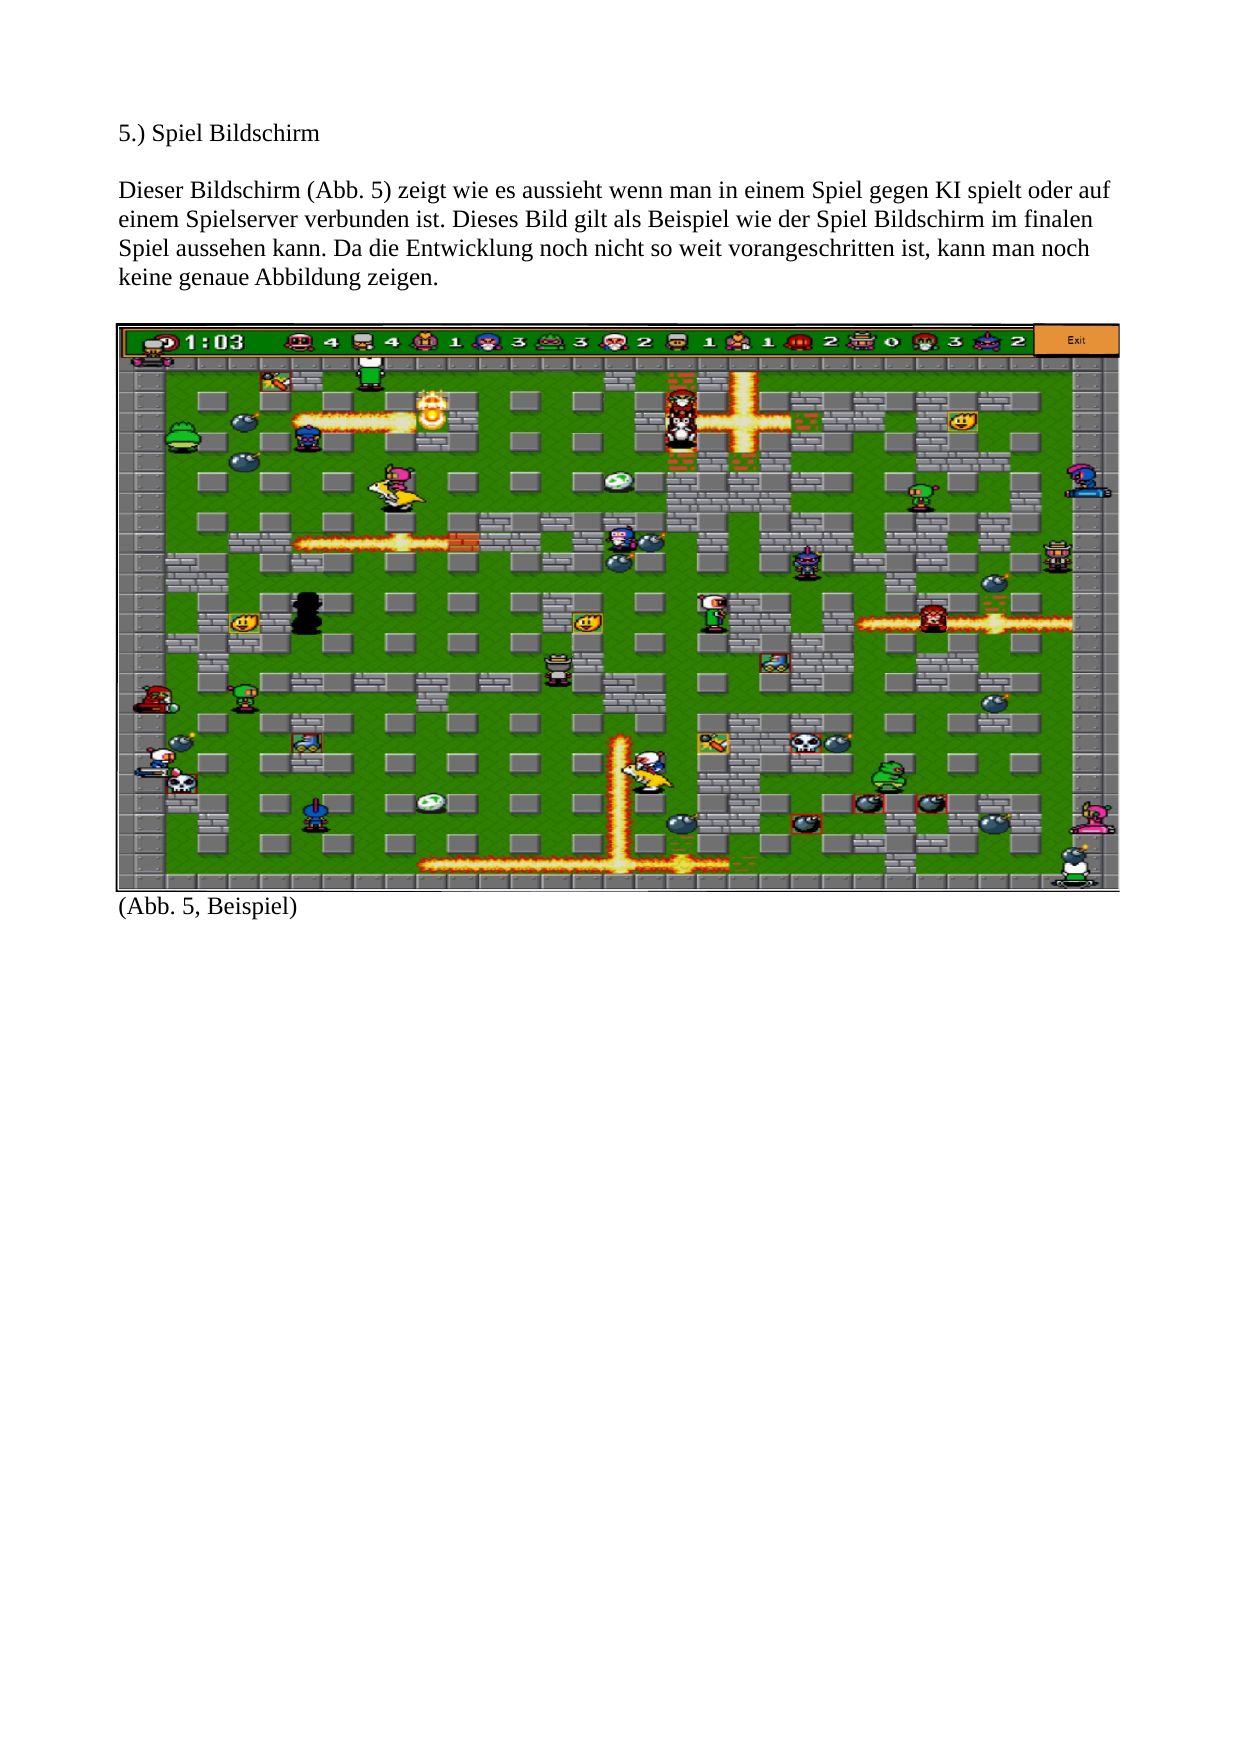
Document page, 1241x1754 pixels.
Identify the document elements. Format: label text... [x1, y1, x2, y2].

text 5.) Spiel Bildschirm [118, 118, 1122, 147]
text Dieser Bildschirm (Abb. 5) zeigt wie es aussieht wenn man in einem Spiel gegen KI spielt oder auf einem Spielserver verbunden ist. Dieses Bild gilt als Beispiel wie der Spiel Bildschirm im finalen Spiel aussehen kann. Da die Entwicklung noch nicht so weit vorangeschritten ist, kann man noch keine genaue Abbildung zeigen. [118, 176, 1122, 291]
text (Abb. 5, Beispiel) [118, 319, 1122, 920]
